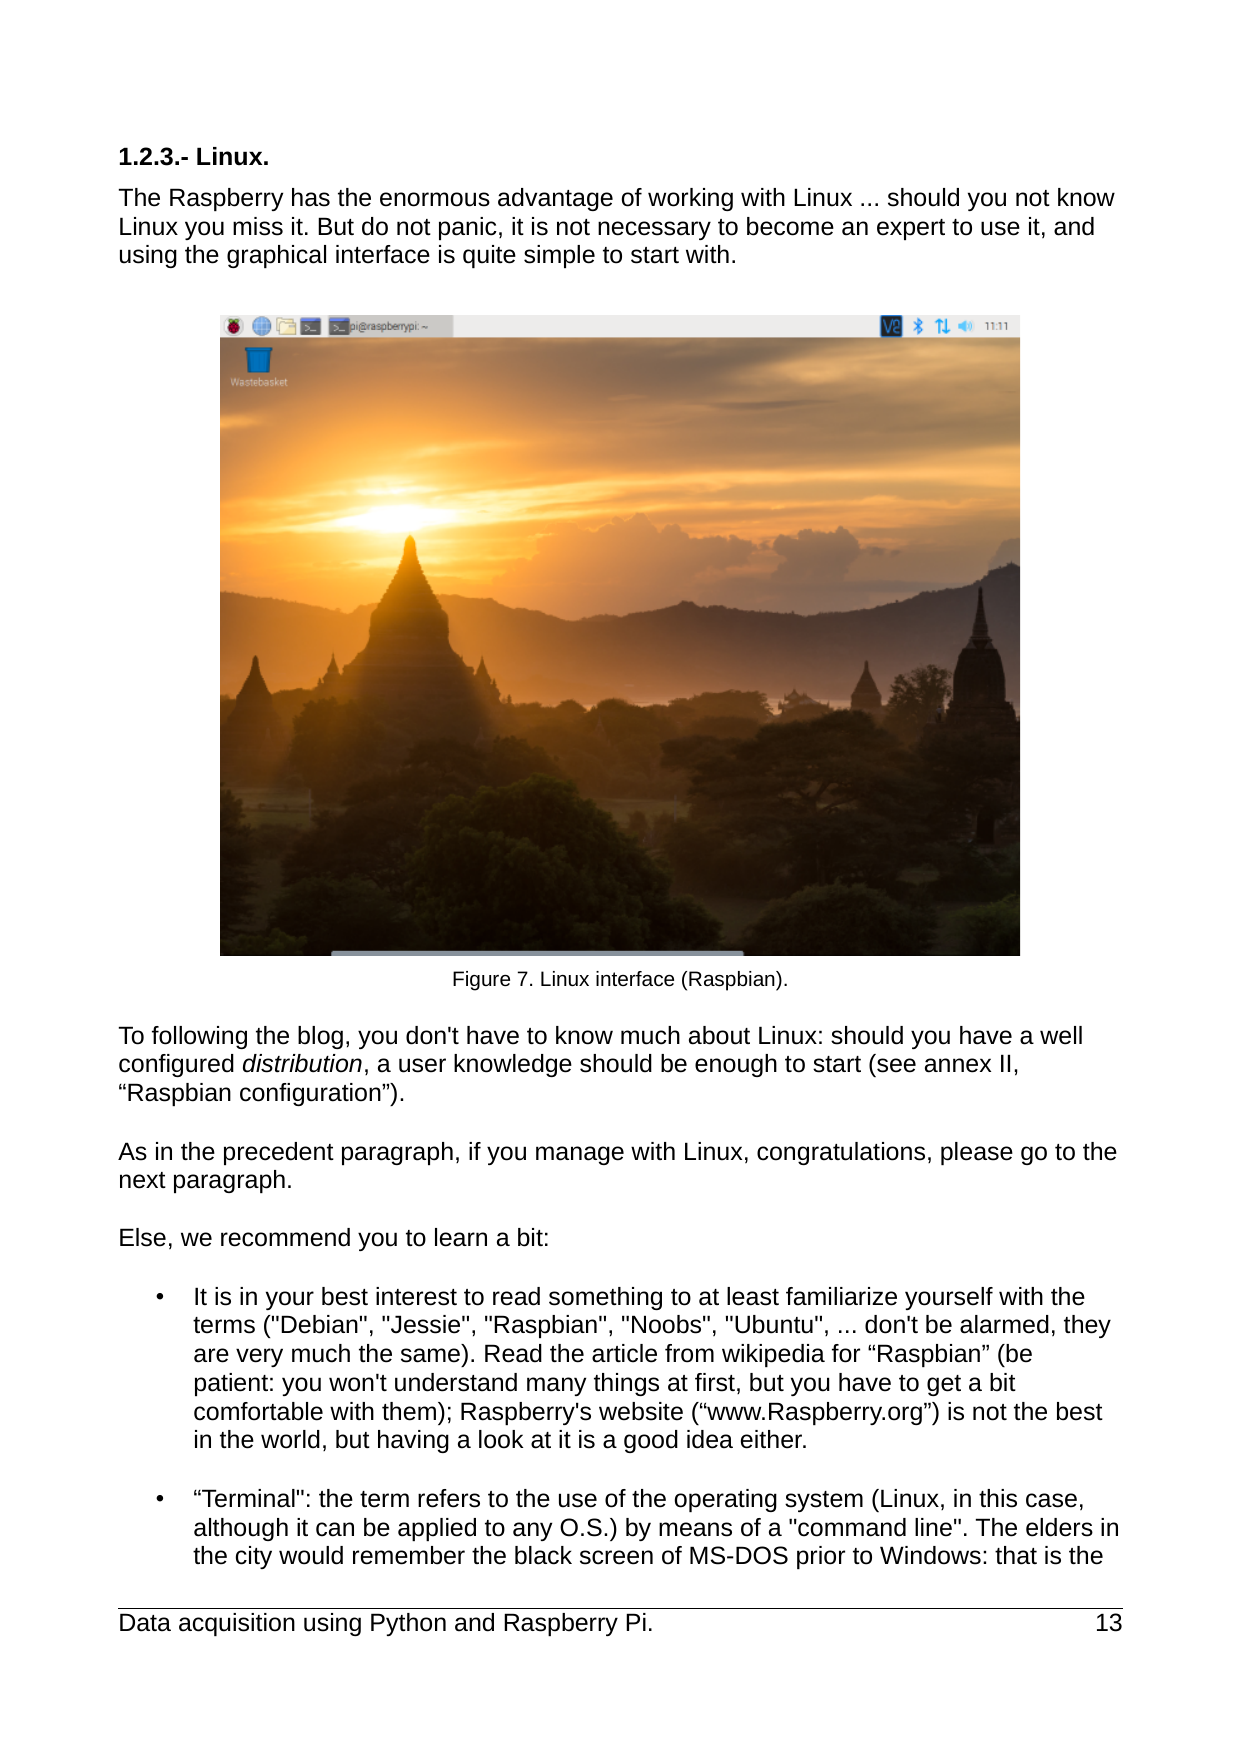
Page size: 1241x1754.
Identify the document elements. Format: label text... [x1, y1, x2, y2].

text To following the blog, you don't have to know much about Linux: should you have a well configured distribution, a user knowledge should be enough to start (see annex II, “Raspbian configuration”). [118, 1021, 1122, 1107]
text Else, we recommend you to learn a bit: [118, 1223, 1122, 1252]
list “Terminal": the term refers to the use of the operating system (Linux, in this case, although it can be applied to any O.S.) by means of a "command line". The elders in the city would remember the black screen of MS-DOS prior to Windows: that is the [156, 1484, 1122, 1570]
text Figure 7. Linux interface (Raspbian). [118, 299, 1122, 991]
picture [220, 315, 1021, 956]
text As in the precedent paragraph, if you manage with Linux, congratulations, please go to the next paragraph. [118, 1136, 1122, 1194]
list It is in your best interest to read something to at least familiarize yourself with the terms ("Debian", "Jessie", "Raspbian", "Noobs", "Ubuntu", ... don't be alarmed, they are very much the same). Read the article from wikipedia for “Raspbian” (be patient: you won't understand many things at first, but you have to get a bit comfortable with them); Raspberry's website (“www.Raspberry.org”) is not the best in the world, but having a look at it is a good idea either. [156, 1282, 1122, 1454]
text The Raspberry has the enormous advantage of working with Linux ... should you not know Linux you miss it. But do not panic, it is not necessary to become an expert to use it, and using the graphical interface is quite simple to start with. [118, 183, 1122, 269]
subtitle 1.2.3.- Linux. [118, 142, 1122, 171]
